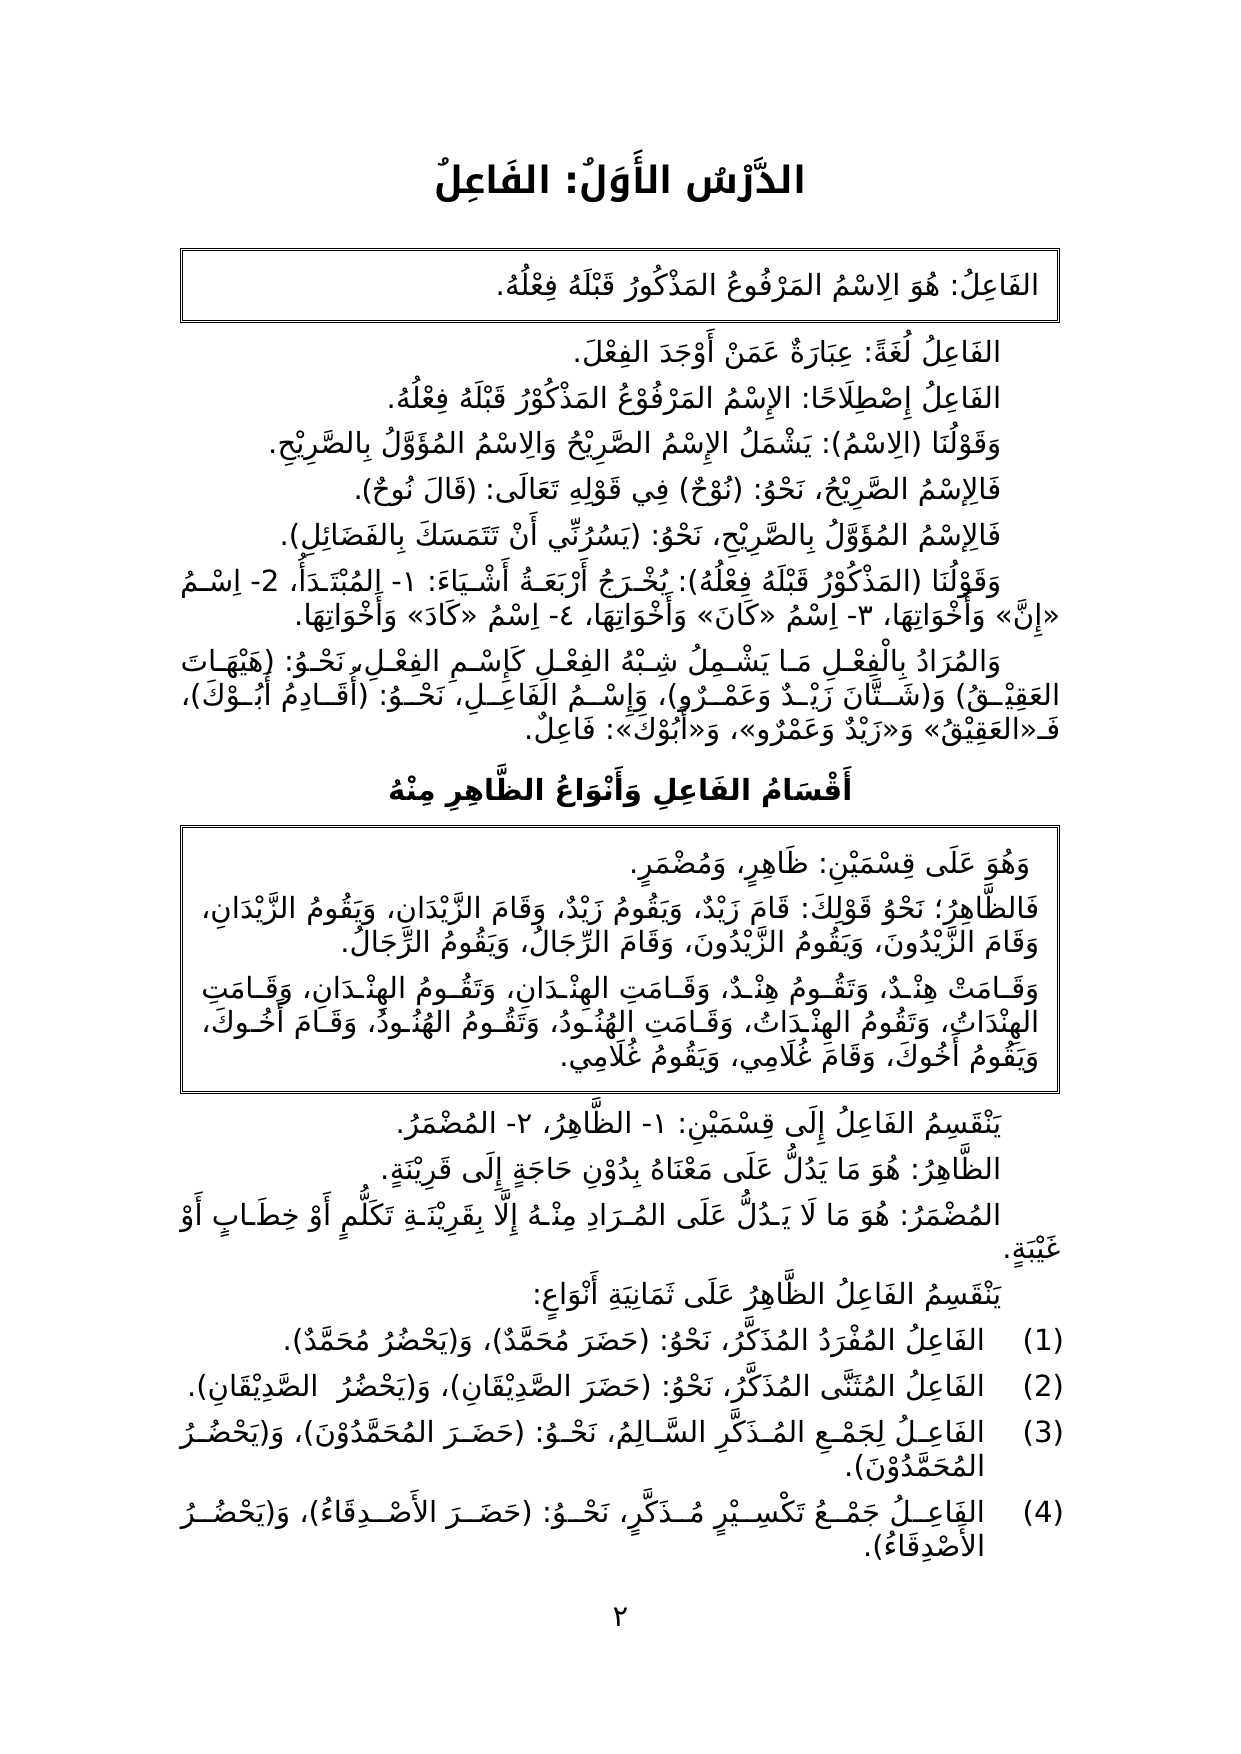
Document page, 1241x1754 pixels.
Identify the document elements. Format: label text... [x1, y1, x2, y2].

text الفَاعِلُ إِصْطِلَاحًا: الإِسْمُ المَرْفُوْعُ المَذْكُوْرُ قَبْلَهُ فِعْلُهُ. [180, 381, 1060, 415]
text فَالظَّاهِرُ؛ نَحْوُ قَوْلِكَ: قَامَ زَيْدٌ، وَيَقُومُ زَيْدٌ، وَقَامَ الزَّيْدَانِ، وَيَقُومُ الزَّيْدَانِ، وَقَامَ الزَّيْدُونَ، وَيَقُومُ الزَّيْدُونَ، وَقَامَ الرِّجَالُ، وَيَقُومُ الرِّجَالُ. [183, 871, 1057, 951]
list الفَاعِلُ لِجَمْعِ المُذَكَّرِ السَّالِمُ، نَحْوُ: (حَضَرَ المُحَمَّدُوْنَ)، وَ(يَحْضُرُ المُحَمَّدُوْنَ). [180, 1415, 1023, 1483]
subtitle الدَّرْسُ الأَوَلُ: الفَاعِلُ [180, 146, 1060, 217]
text فَالِإسْمُ الصَّرِيْحُ، نَحْوُ: (نُوْحٌ) فِي قَوْلِهِ تَعَالَى: ﴿قَالَ نُوحٌ﴾. [180, 473, 1060, 507]
subtitle أَقْسَامُ الفَاعِلِ وَأَنْوَاعُ الظَّاهِرِ مِنْهُ [180, 773, 1060, 807]
text وَقَوْلُنَا (المَذْكُوْرُ قَبْلَهُ فِعْلُهُ): يُخْرَجُ أَرْبَعَةُ أَشْيَاءَ: ١- المُبْتَدَأُ، 2- اِسْمُ «إِنَّ» وَأَخْوَاتِهَا، ٣- اِسْمُ «كَانَ» وَأَخْوَاتِهَا، ٤- اِسْمُ «كَادَ» وَأَخْوَاتِهَا. [180, 564, 1060, 632]
text وَقَامَتْ هِنْدٌ، وَتَقُومُ هِنْدٌ، وَقَامَتِ الهِنْدَانِ، وَتَقُومُ الهِنْدَانِ، وَقَامَتِ الهِنْدَاتُ، وَتَقُومُ الهِنْدَاتُ، وَقَامَتِ الهُنُودُ، وَتَقُومُ الهُنُودُ، وَقَامَ أَخُوكَ، وَيَقُومُ أَخُوكَ، وَقَامَ غُلَامِي، وَيَقُومُ غُلَامِي. [183, 951, 1057, 1091]
text الفَاعِلُ: هُوَ الِاسْمُ المَرْفُوعُ المَذْكُورُ قَبْلَهُ فِعْلُهُ. [183, 251, 1057, 320]
text الفَاعِلُ لُغَةً: عِبَارَةٌ عَمَنْ أَوْجَدَ الفِعْلَ. [180, 335, 1060, 369]
list الفَاعِلُ جَمْعُ تَكْسِيْرٍ مُذَكَّرٍ، نَحْوُ: (حَضَرَ الأَصْدِقَاءُ)، وَ(يَحْضُرُ الأَصْدِقَاءُ). [180, 1495, 1023, 1563]
list الفَاعِلُ المُفْرَدُ المُذَكَّرُ، نَحْوُ: (حَضَرَ مُحَمَّدٌ)، وَ(يَحْضُرُ مُحَمَّدٌ). [180, 1323, 1023, 1357]
text فَالِإسْمُ المُؤَوَّلُ بِالصَّرِيْحِ، نَحْوُ: (يَسُرُنِّي أَنْ تَتَمَسَكَ بِالفَضَائِلِ). [180, 518, 1060, 552]
text الظَّاهِرُ: هُوَ مَا يَدُلُّ عَلَى مَعْنَاهُ بِدُوْنِ حَاجَةٍ إِلَى قَرِيْنَةٍ. [180, 1152, 1060, 1186]
text وَهُوَ عَلَى قِسْمَيْنِ: ظَاهِرٍ، وَمُضْمَرٍ. [183, 828, 1057, 871]
list الفَاعِلُ المُثَنَّى المُذَكَّرُ، نَحْوُ: (حَضَرَ الصَّدِيْقَانِ)، وَ(يَحْضُرُ الصَّدِيْقَانِ). [180, 1369, 1023, 1403]
text يَنْقَسِمُ الفَاعِلُ إِلَى قِسْمَيْنِ: ١- الظَّاهِرُ، ٢- المُضْمَرُ. [180, 1106, 1060, 1140]
text وَقَوْلُنَا (الِاسْمُ): يَشْمَلُ الإِسْمُ الصَّرِيْحُ وَالِاسْمُ المُؤَوَّلُ بِالصَّرِيْحِ. [180, 427, 1060, 461]
text المُضْمَرُ: هُوَ مَا لَا يَدُلُّ عَلَى المُرَادِ مِنْهُ إِلَّا بِقَرِيْنَةِ تَكَلُّمٍ أَوْ خِطَابٍ أَوْ غَيْبَةٍ. [180, 1198, 1060, 1266]
text يَنْقَسِمُ الفَاعِلُ الظَّاهِرُ عَلَى ثَمَانِيَةِ أَنْوَاعٍ: [180, 1278, 1060, 1312]
text وَالمُرَادُ بِالْفِعْلِ مَا يَشْمِلُ شِبْهُ الفِعْلِ كَإِسْمِ الفِعْلِ، نَحْوُ: (هَيْهَاتَ العَقِيْقُ) وَ(شَتَّانَ زَيْدٌ وَعَمْرٌو)، وَإِسْمُ الفَاعِلِ، نَحْوُ: (أُقَادِمُ أَبُوْكَ)، فَـ«العَقِيْقُ» وَ«زَيْدٌ وَعَمْرٌو»، وَ«أَبُوْكَ»: فَاعِلٌ. [180, 644, 1060, 746]
